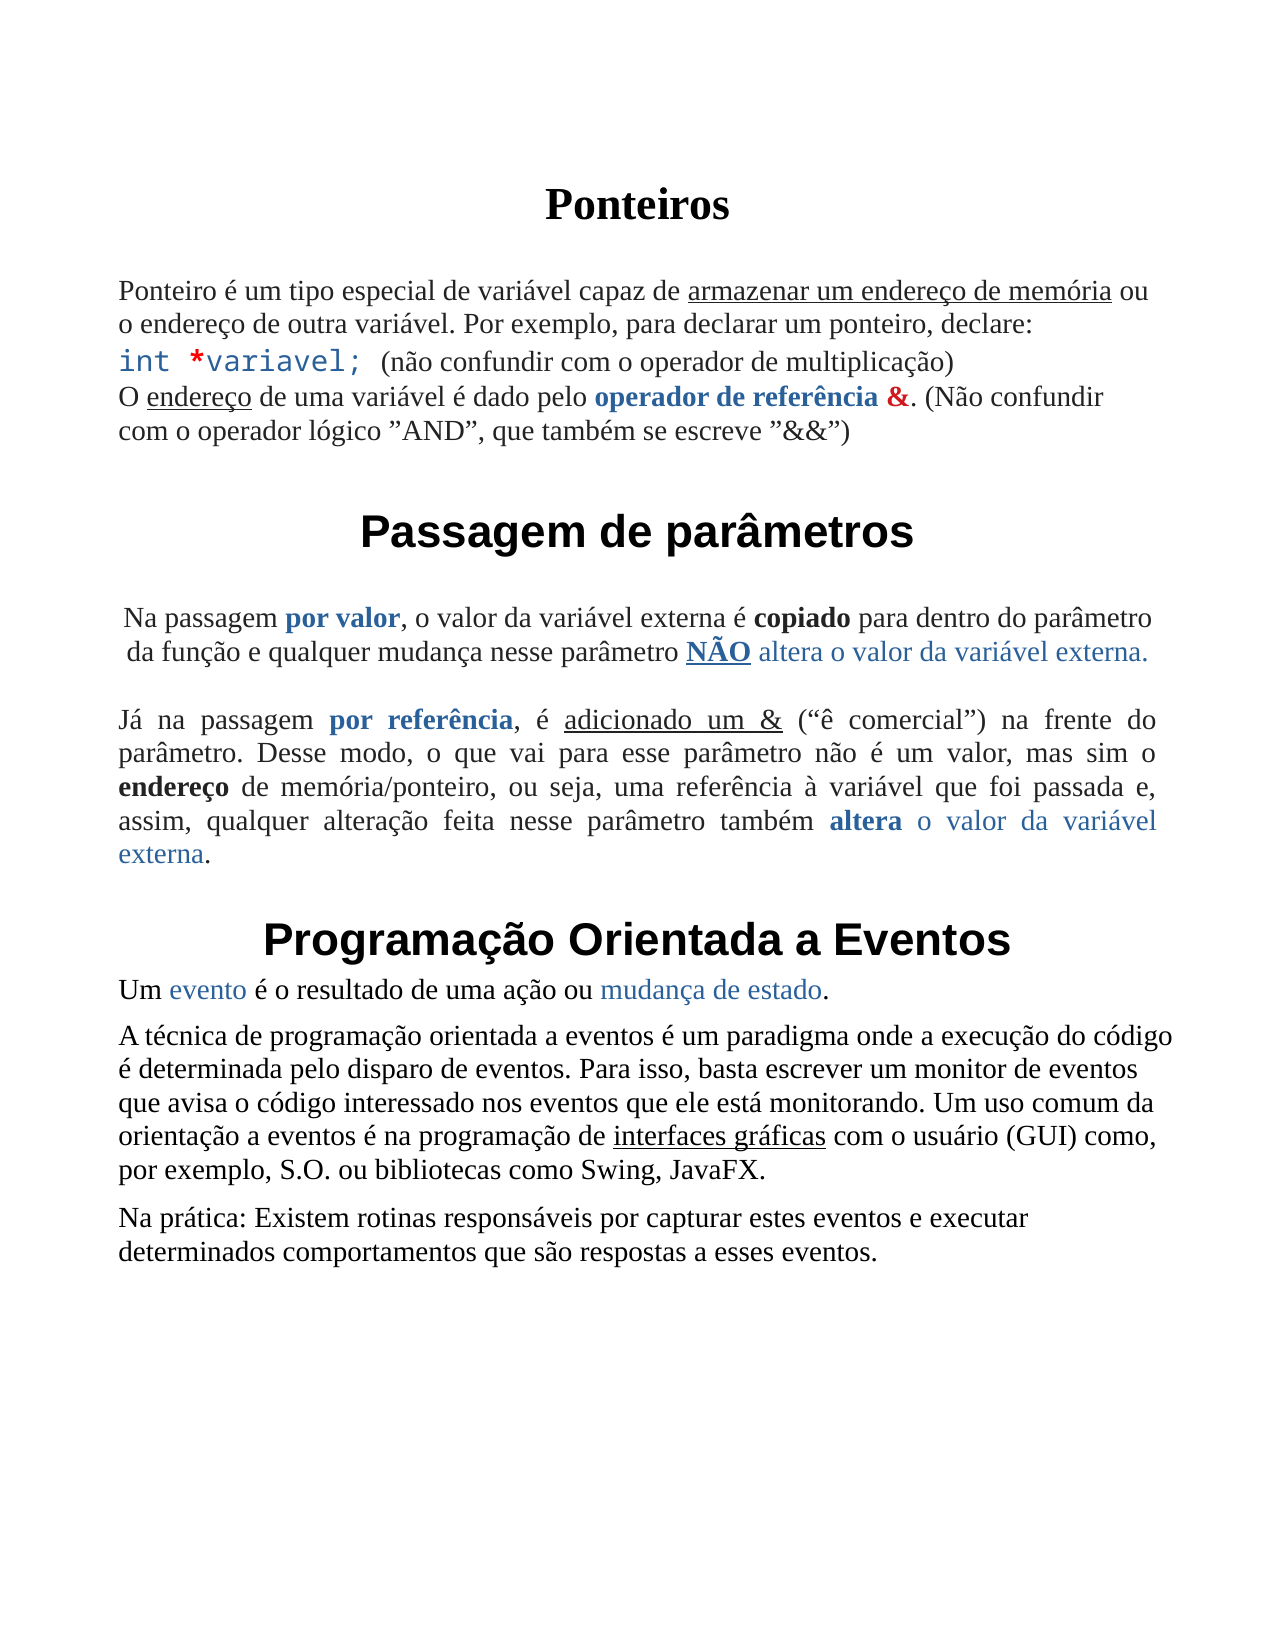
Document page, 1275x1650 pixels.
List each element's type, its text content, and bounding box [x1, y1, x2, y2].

text Na prática: Existem rotinas responsáveis por capturar estes eventos e executar determinados comportamentos que são respostas a esses eventos. [118, 1200, 1157, 1267]
text int *variavel; (não confundir com o operador de multiplicação) [118, 340, 1157, 379]
subtitle Na passagem por valor, o valor da variável externa é copiado para dentro do parâmetro da função e qualquer mudança nesse parâmetro NÃO altera o valor da variável externa. [118, 600, 1157, 667]
subtitle Programação Orientada a Eventos [118, 913, 1157, 966]
subtitle Passagem de parâmetros [118, 504, 1157, 600]
subtitle Ponteiros [118, 176, 1157, 273]
subtitle Um evento é o resultado de uma ação ou mudança de estado. [118, 972, 1157, 1005]
text O endereço de uma variável é dado pelo operador de referência &. (Não confundir com o operador lógico ”AND”, que também se escreve ”&&”) [118, 379, 1157, 447]
text A técnica de programação orientada a eventos é um paradigma onde a execução do código é determinada pelo disparo de eventos. Para isso, basta escrever um monitor de eventos que avisa o código interessado nos eventos que ele está monitorando. Um uso comum da orientação a eventos é na programação de interfaces gráficas com o usuário (GUI) como, por exemplo, S.O. ou bibliotecas como Swing, JavaFX. [118, 1018, 1174, 1186]
subtitle Já na passagem por referência, é adicionado um & (“ê comercial”) na frente do parâmetro. Desse modo, o que vai para esse parâmetro não é um valor, mas sim o endereço de memória/ponteiro, ou seja, uma referência à variável que foi passada e, assim, qualquer alteração feita nesse parâmetro também altera o valor da variável externa. [118, 702, 1157, 870]
text Ponteiro é um tipo especial de variável capaz de armazenar um endereço de memória ou o endereço de outra variável. Por exemplo, para declarar um ponteiro, declare: [118, 273, 1157, 340]
